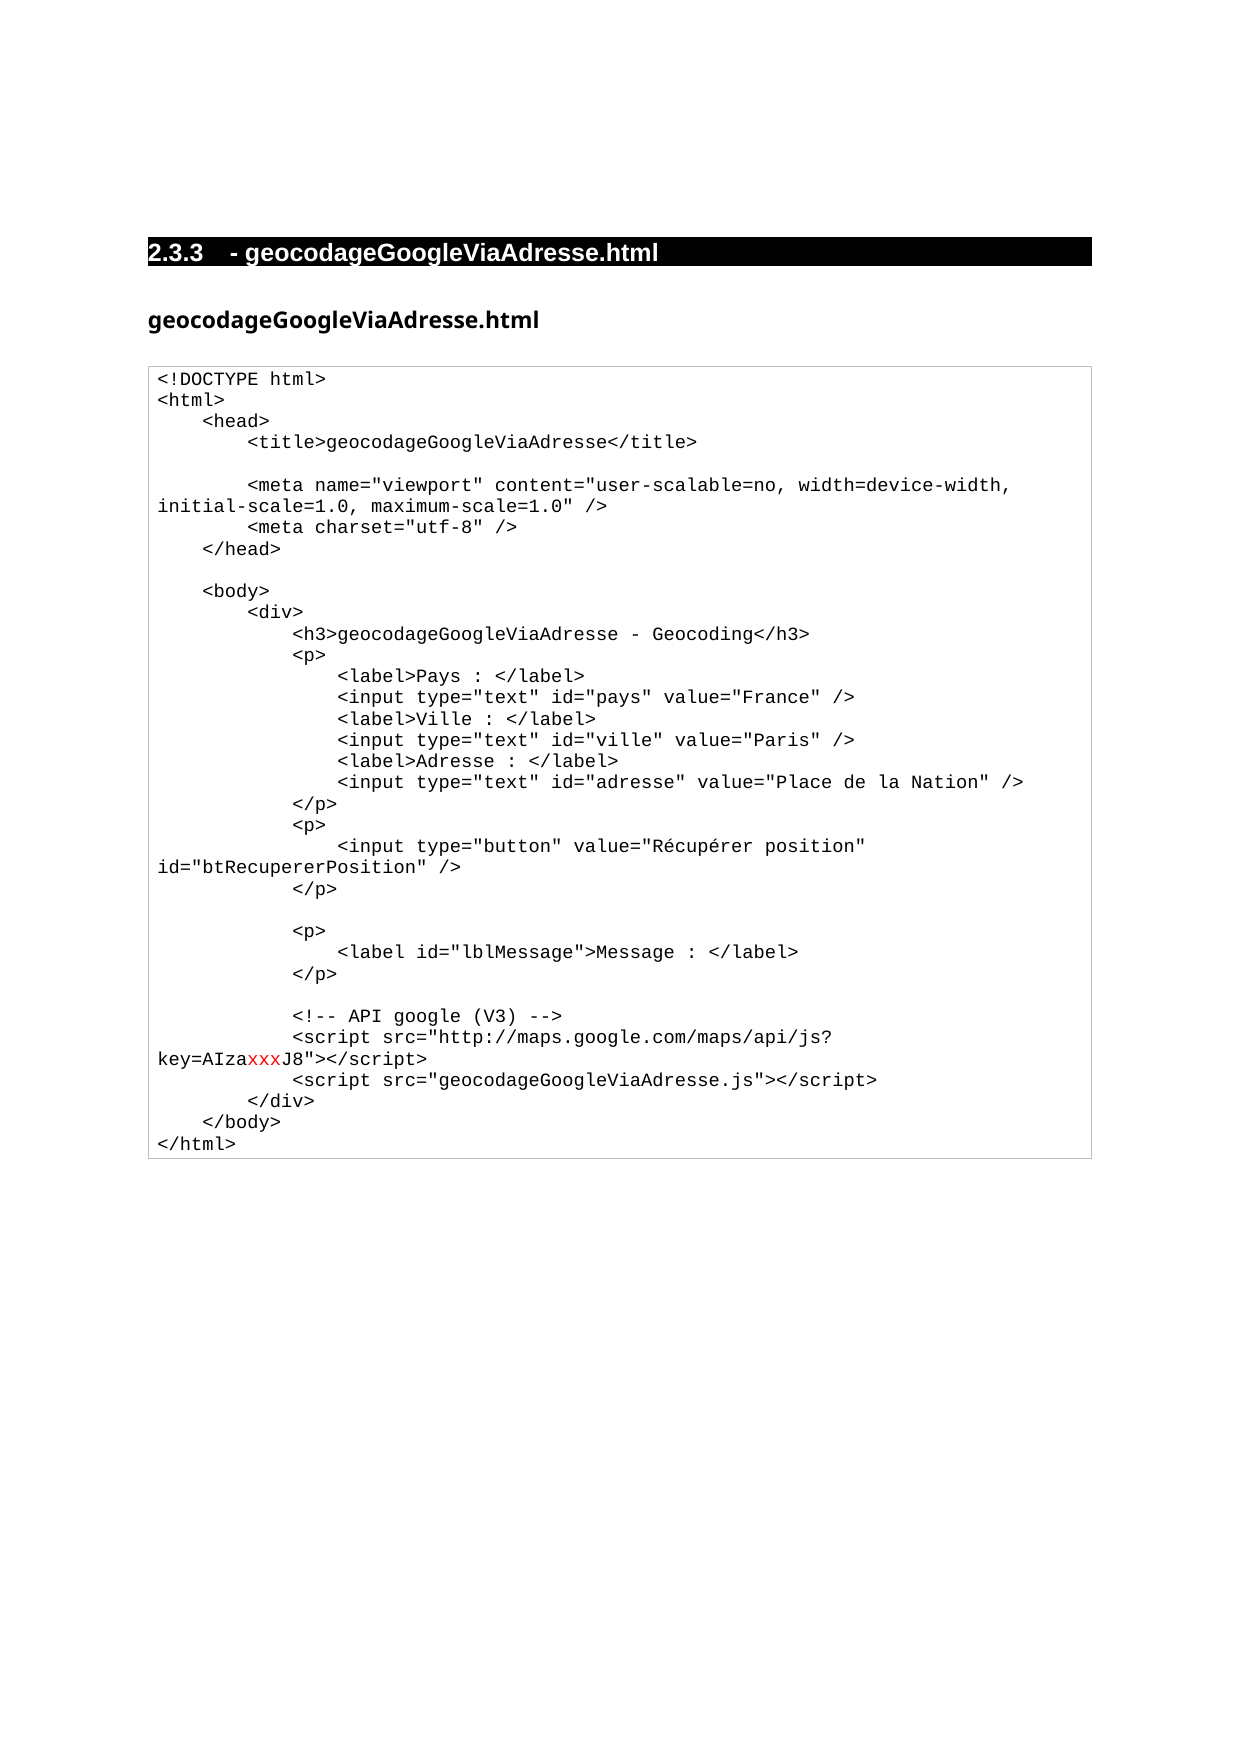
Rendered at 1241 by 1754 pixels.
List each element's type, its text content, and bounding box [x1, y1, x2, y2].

text <!-- API google (V3) --> [149, 1004, 1091, 1025]
text <label>Pays : </label> [149, 664, 1091, 685]
text <label>Ville : </label> [149, 706, 1091, 727]
text </html> [149, 1131, 1091, 1158]
text <meta name="viewport" content="user-scalable=no, width=device-width, initial-scale=1.0, maximum-scale=1.0" /> [149, 472, 1091, 515]
text </head> [149, 536, 1091, 561]
text <label id="lblMessage">Message : </label> [149, 940, 1091, 961]
text </p> [149, 876, 1091, 901]
text </p> [149, 791, 1091, 812]
text <head> [149, 409, 1091, 430]
text <html> [149, 387, 1091, 409]
text <script src="geocodageGoogleViaAdresse.js"></script> [149, 1067, 1091, 1089]
text <p> [149, 919, 1091, 940]
text <!DOCTYPE html> [149, 367, 1091, 387]
text <input type="button" value="Récupérer position" id="btRecupererPosition" /> [149, 834, 1091, 876]
text <input type="text" id="ville" value="Paris" /> [149, 727, 1091, 749]
text <script src="http://maps.google.com/maps/api/js?key=AIzaxxxJ8"></script> [149, 1025, 1091, 1067]
text <input type="text" id="pays" value="France" /> [149, 685, 1091, 706]
text <h3>geocodageGoogleViaAdresse - Geocoding</h3> [149, 621, 1091, 642]
text <p> [149, 812, 1091, 834]
text <label>Adresse : </label> [149, 749, 1091, 770]
text <title>geocodageGoogleViaAdresse</title> [149, 430, 1091, 454]
text <div> [149, 600, 1091, 621]
subtitle - geocodageGoogleViaAdresse.html [148, 237, 1092, 266]
text <body> [149, 579, 1091, 600]
text </body> [149, 1110, 1091, 1131]
text </p> [149, 961, 1091, 986]
text geocodageGoogleViaAdresse.html [148, 304, 1092, 335]
text <input type="text" id="adresse" value="Place de la Nation" /> [149, 770, 1091, 791]
text </div> [149, 1089, 1091, 1110]
text <meta charset="utf-8" /> [149, 515, 1091, 536]
text <p> [149, 642, 1091, 664]
